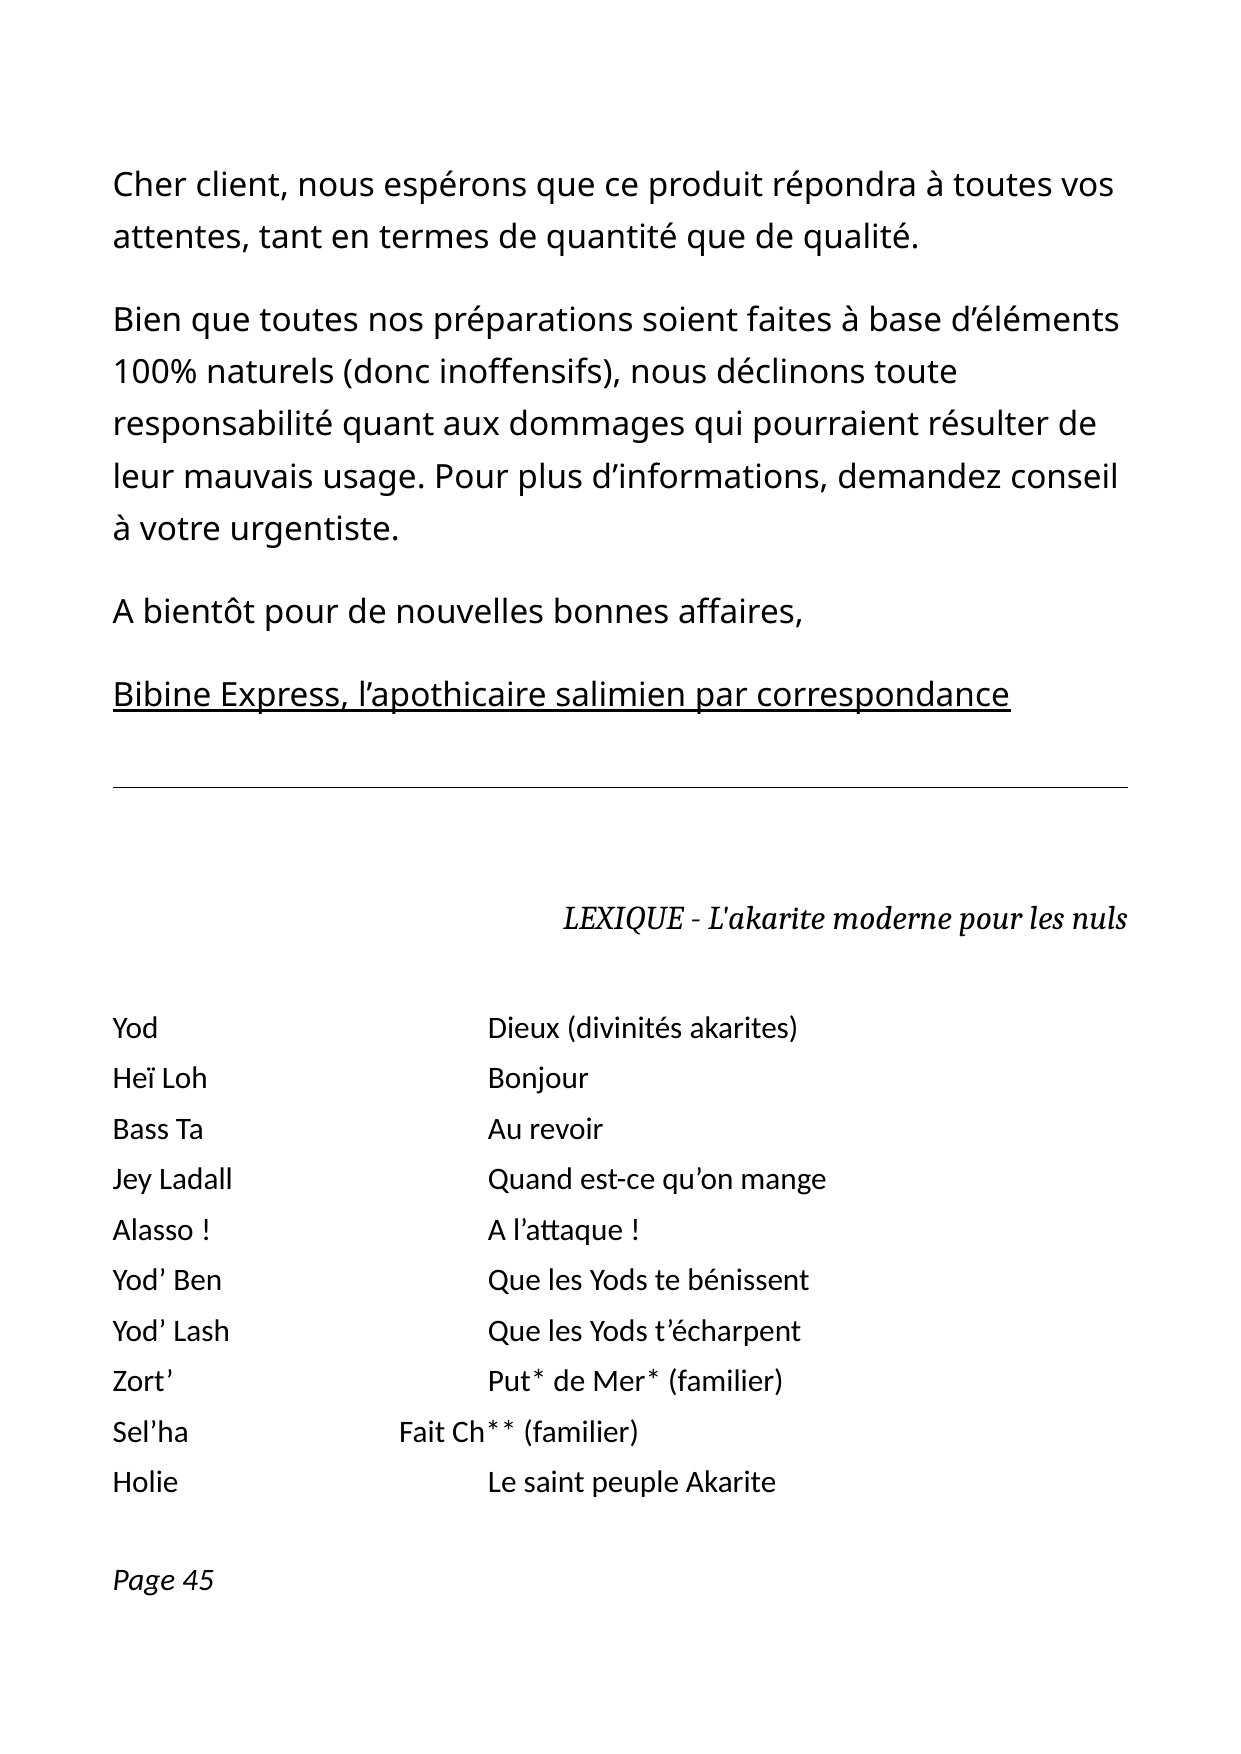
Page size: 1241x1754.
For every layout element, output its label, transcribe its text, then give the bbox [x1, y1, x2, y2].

text Zort’ Put* de Mer* (familier) [112, 1361, 1128, 1399]
text Page 45 [112, 1521, 1128, 1598]
text LEXIQUE - L'akarite moderne pour les nuls [112, 899, 1128, 981]
text Bass Ta Au revoir [112, 1109, 1128, 1147]
text Alasso ! A l’attaque ! [112, 1210, 1128, 1248]
text Yod Dieux (divinités akarites) [112, 1008, 1128, 1046]
text Bibine Express, l’apothicaire salimien par correspondance [112, 671, 1128, 716]
text Heï Loh Bonjour [112, 1058, 1128, 1096]
text Jey Ladall Quand est-ce qu’on mange [112, 1159, 1128, 1197]
text Yod’ Ben Que les Yods te bénissent [112, 1260, 1128, 1298]
text Holie Le saint peuple Akarite [112, 1462, 1128, 1501]
text Sel’ha Fait Ch** (familier) [112, 1412, 1128, 1450]
text Cher client, nous espérons que ce produit répondra à toutes vos attentes, tant en termes de quantité que de qualité. [112, 160, 1128, 258]
text Bien que toutes nos préparations soient faites à base d’éléments 100% naturels (donc inoffensifs), nous déclinons toute responsabilité quant aux dommages qui pourraient résulter de leur mauvais usage. Pour plus d’informations, demandez conseil à votre urgentiste. [112, 296, 1128, 550]
text Yod’ Lash Que les Yods t’écharpent [112, 1311, 1128, 1349]
text A bientôt pour de nouvelles bonnes affaires, [112, 588, 1128, 633]
